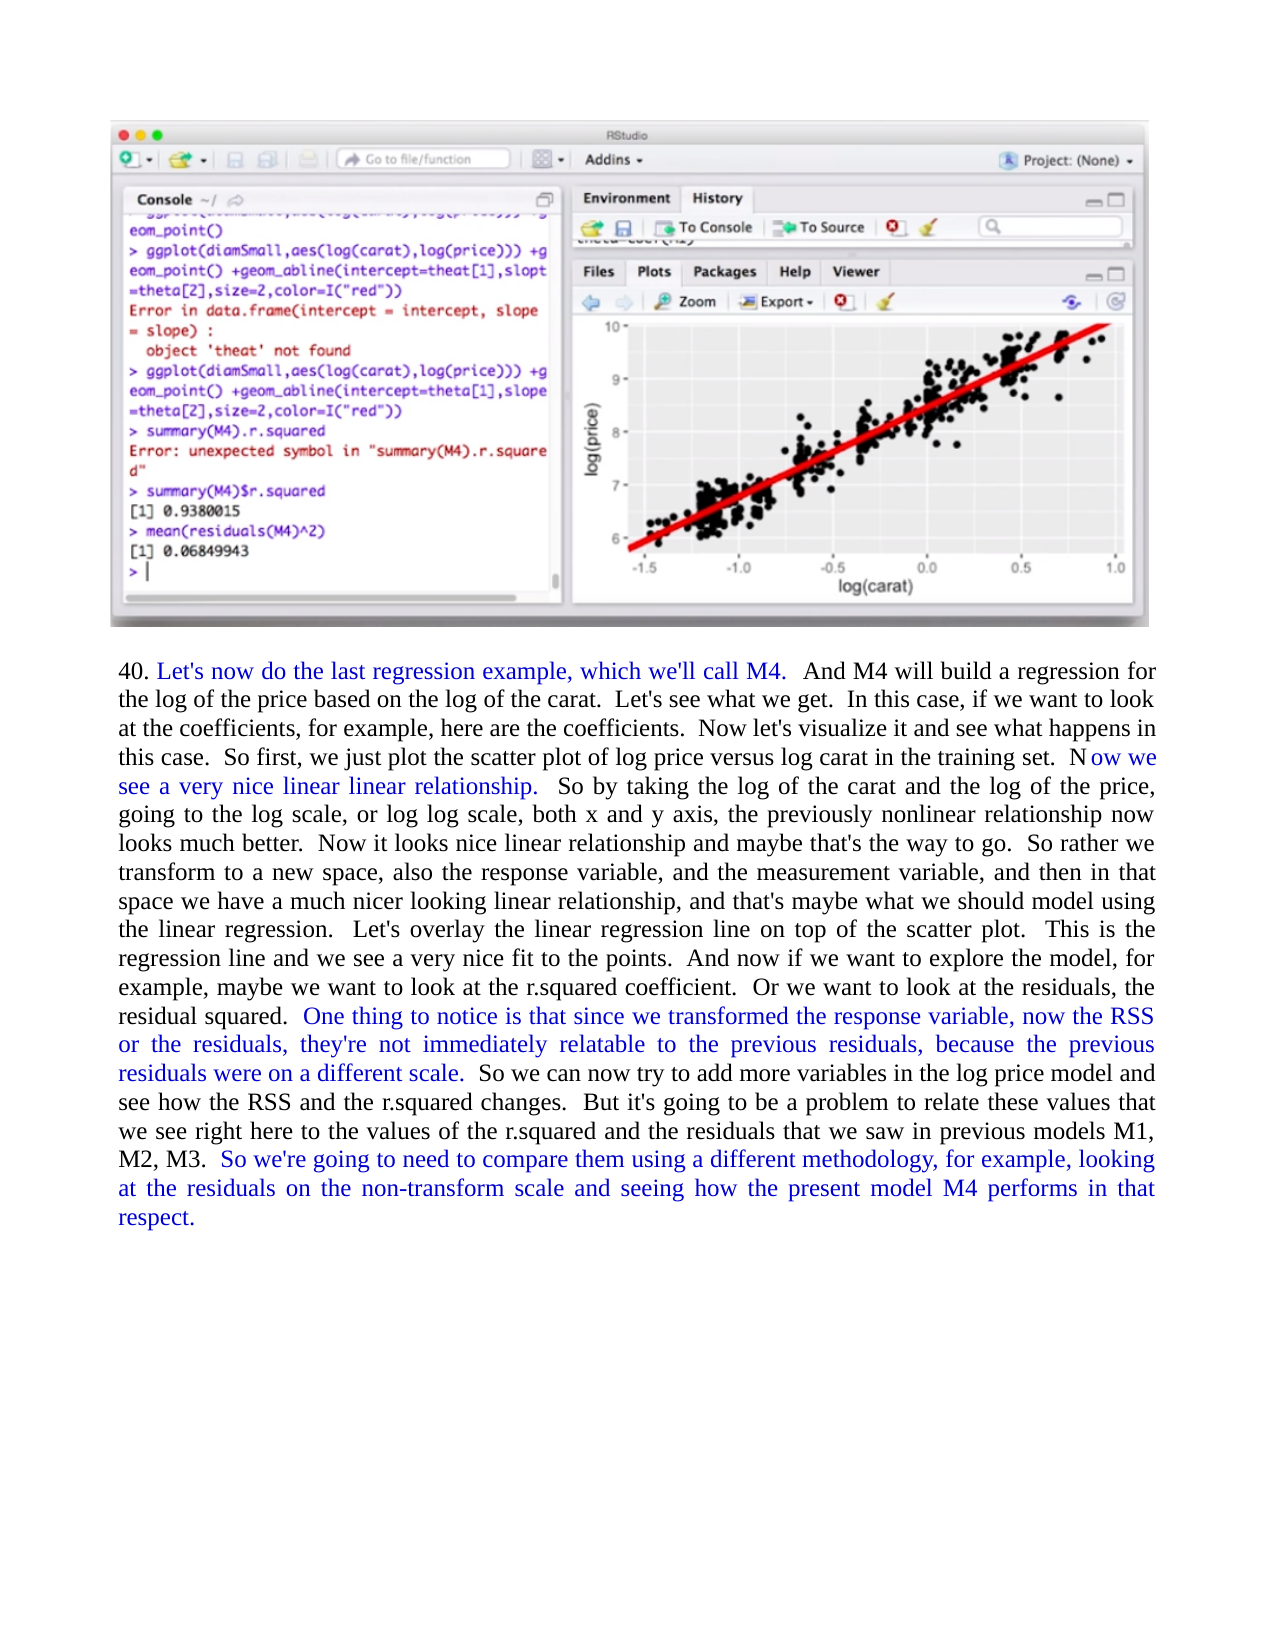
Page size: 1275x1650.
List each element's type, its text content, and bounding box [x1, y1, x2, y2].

picture [110, 120, 1149, 627]
text 40. Let's now do the last regression example, which we'll call M4. And M4 will build a regression for the log of the price based on the log of the carat. Let's see what we get. In this case, if we want to look at the coefficients, for example, here are the coefficients. Now let's visualize it and see what happens in this case. So first, we just plot the scatter plot of log price versus log carat in the training set. Now we see a very nice linear linear relationship. So by taking the log of the carat and the log of the price, going to the log scale, or log log scale, both x and y axis, the previously nonlinear relationship now looks much better. Now it looks nice linear relationship and maybe that's the way to go. So rather we transform to a new space, also the response variable, and the measurement variable, and then in that space we have a much nicer looking linear relationship, and that's maybe what we should model using the linear regression. Let's overlay the linear regression line on top of the scatter plot. This is the regression line and we see a very nice fit to the points. And now if we want to explore the model, for example, maybe we want to look at the r.squared coefficient. Or we want to look at the residuals, the residual squared. One thing to notice is that since we transformed the response variable, now the RSS or the residuals, they're not immediately relatable to the previous residuals, because the previous residuals were on a different scale. So we can now try to add more variables in the log price model and see how the RSS and the r.squared changes. But it's going to be a problem to relate these values that we see right here to the values of the r.squared and the residuals that we saw in previous models M1, M2, M3. So we're going to need to compare them using a different methodology, for example, looking at the residuals on the non-transform scale and seeing how the present model M4 performs in that respect. [118, 656, 1157, 1231]
